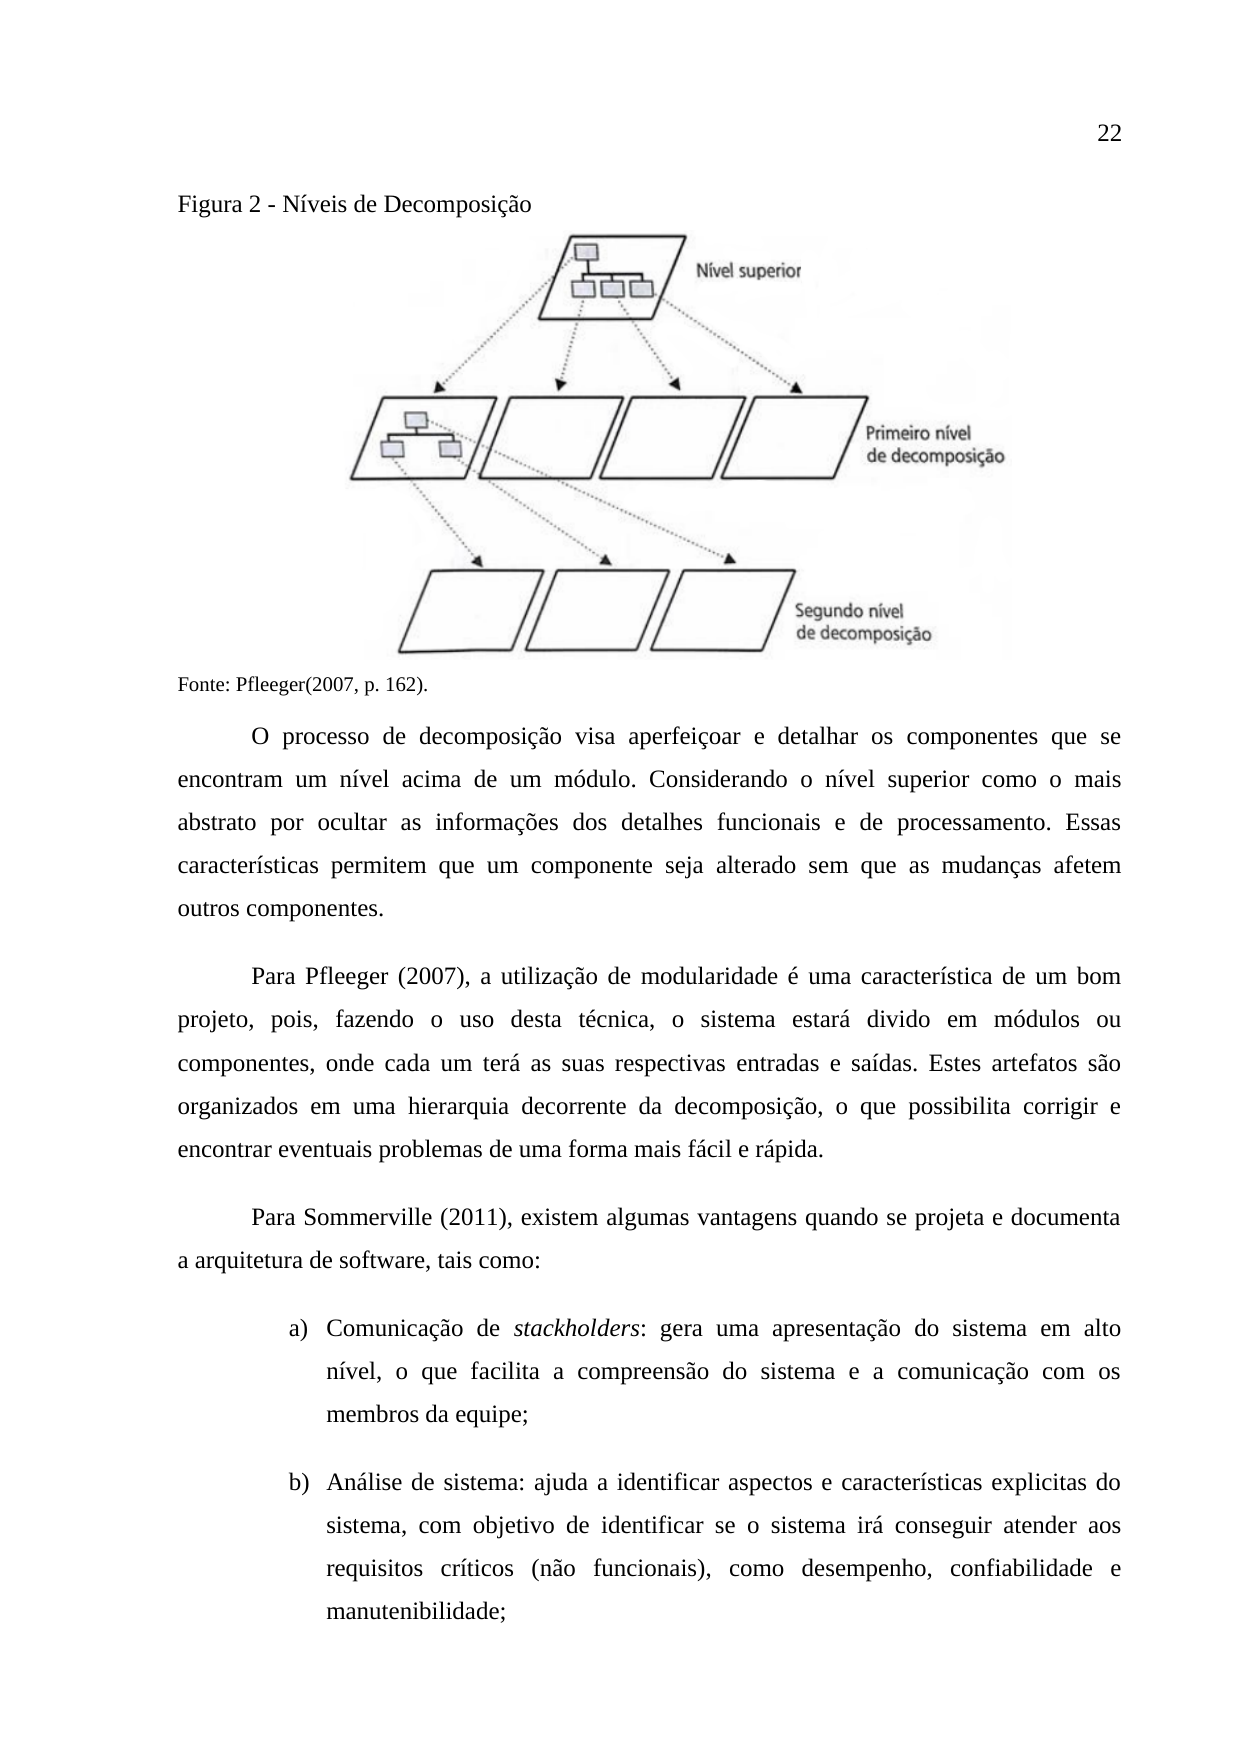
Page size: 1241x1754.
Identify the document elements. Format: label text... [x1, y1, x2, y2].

text Figura 2 - Níveis de Decomposição [177, 189, 1122, 217]
text O processo de decomposição visa aperfeiçoar e detalhar os componentes que se encontram um nível acima de um módulo. Considerando o nível superior como o mais abstrato por ocultar as informações dos detalhes funcionais e de processamento. Essas características permitem que um componente seja alterado sem que as mudanças afetem outros componentes. [177, 721, 1122, 922]
text Para Sommerville (2011), existem algumas vantagens quando se projeta e documenta a arquitetura de software, tais como: [177, 1202, 1122, 1274]
picture [342, 230, 1017, 660]
text Para Pfleeger (2007), a utilização de modularidade é uma característica de um bom projeto, pois, fazendo o uso desta técnica, o sistema estará divido em módulos ou componentes, onde cada um terá as suas respectivas entradas e saídas. Estes artefatos são organizados em uma hierarquia decorrente da decomposição, o que possibilita corrigir e encontrar eventuais problemas de uma forma mais fácil e rápida. [177, 961, 1122, 1163]
list Análise de sistema: ajuda a identificar aspectos e características explicitas do sistema, com objetivo de identificar se o sistema irá conseguir atender aos requisitos críticos (não funcionais), como desempenho, confiabilidade e manutenibilidade; [288, 1467, 1122, 1625]
text Fonte: Pfleeger(2007, p. 162). [177, 672, 1122, 696]
list Comunicação de stackholders: gera uma apresentação do sistema em alto nível, o que facilita a compreensão do sistema e a comunicação com os membros da equipe; [288, 1313, 1122, 1428]
